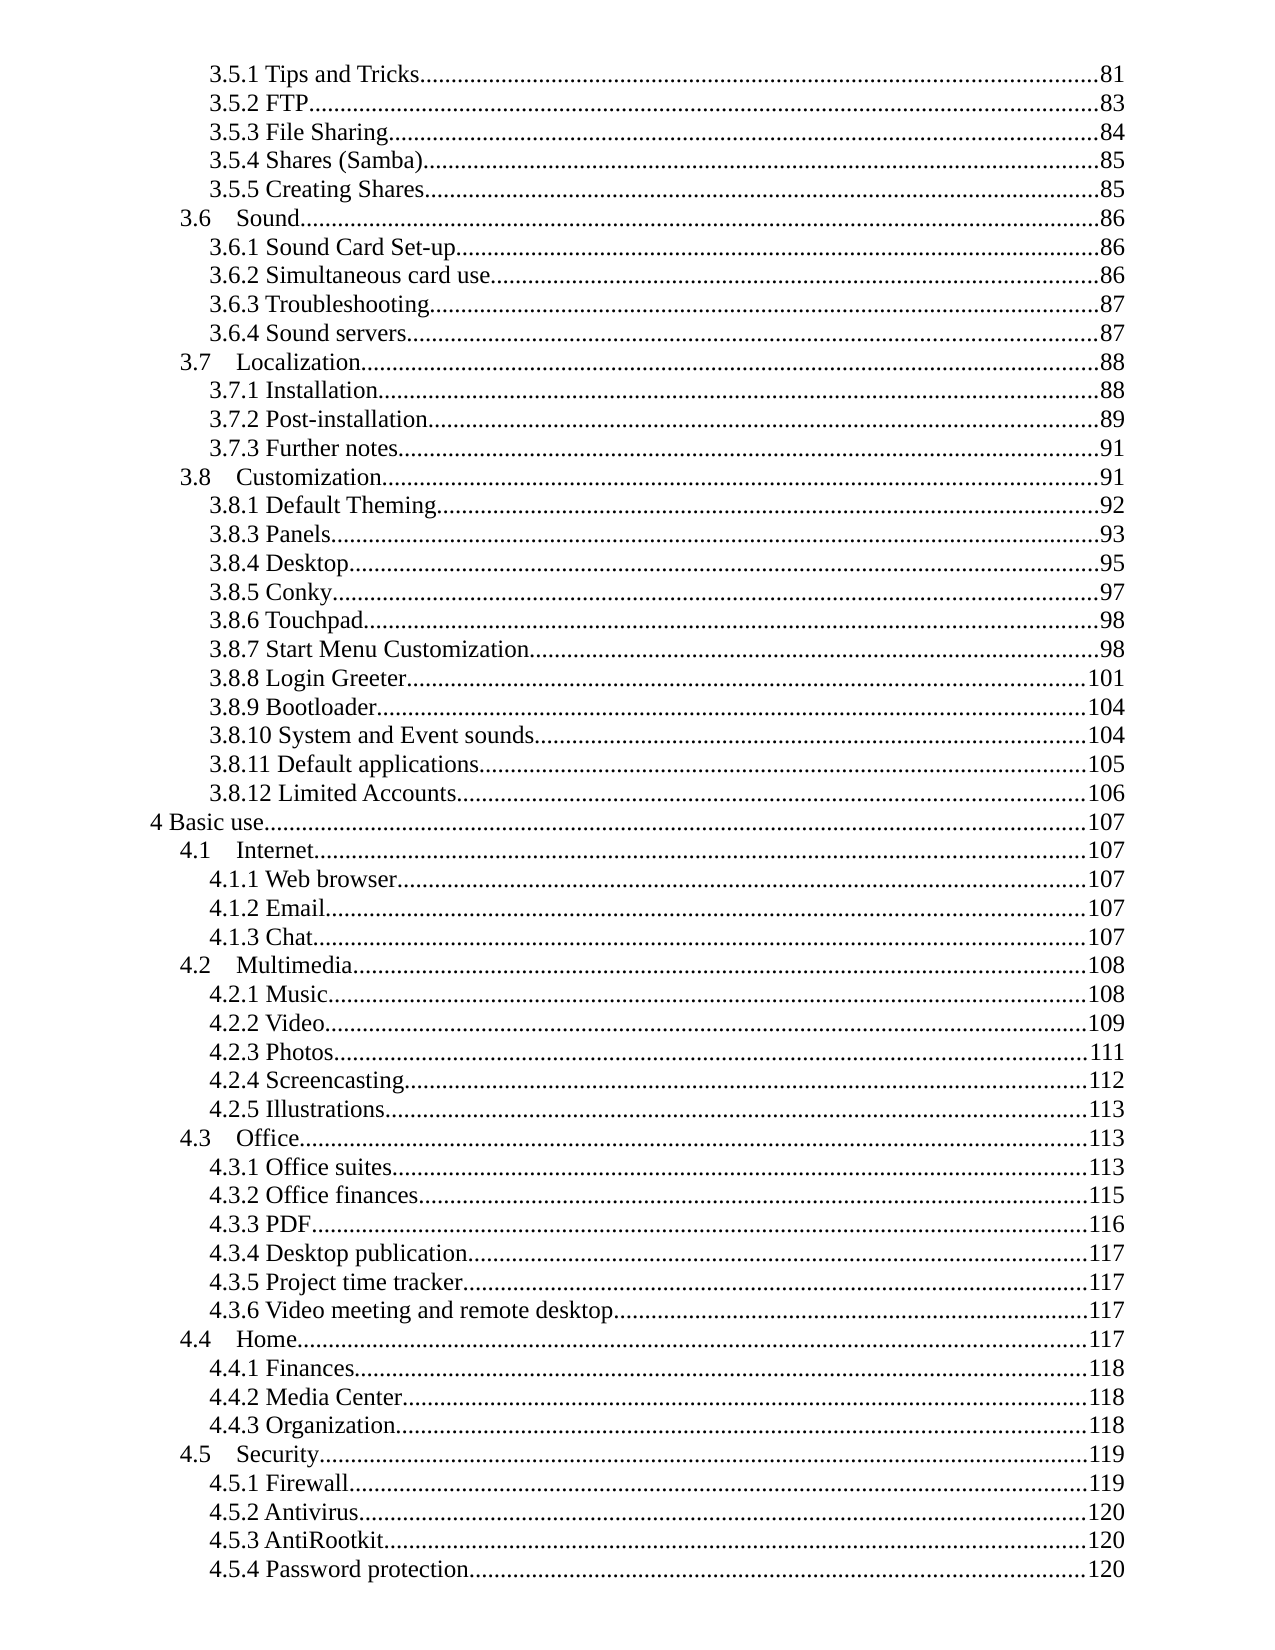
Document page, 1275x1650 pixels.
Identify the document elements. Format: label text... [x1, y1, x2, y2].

text 3.7.3 Further notes 91 [209, 433, 1125, 462]
text 4.5.4 Password protection 120 [209, 1554, 1125, 1583]
text 4.4.1 Finances 118 [209, 1353, 1125, 1382]
text 4.3.6 Video meeting and remote desktop 117 [209, 1295, 1125, 1324]
text 3.8.3 Panels 93 [209, 519, 1125, 548]
text 4.2.2 Video 109 [209, 1008, 1125, 1037]
text 4.3.1 Office suites 113 [209, 1152, 1125, 1180]
text 4.5.1 Firewall 119 [209, 1468, 1125, 1497]
text 3.8.4 Desktop 95 [209, 548, 1125, 577]
text 3.8.12 Limited Accounts 106 [209, 778, 1125, 807]
text 3.8.10 System and Event sounds 104 [209, 720, 1125, 749]
text 4.2.4 Screencasting 112 [209, 1065, 1125, 1094]
text 3.5.2 FTP 83 [209, 88, 1125, 117]
text 3.7.1 Installation 88 [209, 375, 1125, 404]
text 4.3.4 Desktop publication 117 [209, 1238, 1125, 1267]
text 3.8.6 Touchpad 98 [209, 605, 1125, 634]
text 3.6.1 Sound Card Set-up 86 [209, 232, 1125, 260]
text 3.6.3 Troubleshooting 87 [209, 289, 1125, 318]
text 4.1.1 Web browser 107 [209, 864, 1125, 893]
text 3.8.1 Default Theming 92 [209, 490, 1125, 519]
text 3.8.8 Login Greeter 101 [209, 663, 1125, 692]
text 3.5.4 Shares (Samba) 85 [209, 145, 1125, 174]
text 4.3.5 Project time tracker 117 [209, 1267, 1125, 1295]
text 4.3.2 Office finances 115 [209, 1180, 1125, 1209]
text 4.2.1 Music 108 [209, 979, 1125, 1008]
text 3.5.5 Creating Shares 85 [209, 174, 1125, 203]
text 3.5.1 Tips and Tricks 81 [209, 59, 1125, 88]
text 3.8.7 Start Menu Customization 98 [209, 634, 1125, 663]
text 4.3.3 PDF 116 [209, 1209, 1125, 1238]
text 3.6.4 Sound servers 87 [209, 318, 1125, 347]
text 4.5.2 Antivirus 120 [209, 1497, 1125, 1525]
text 3.7.2 Post-installation 89 [209, 404, 1125, 433]
text 4.1.3 Chat 107 [209, 922, 1125, 950]
text 3.8.9 Bootloader 104 [209, 692, 1125, 720]
text 4.5.3 AntiRootkit 120 [209, 1525, 1125, 1554]
text 3.6.2 Simultaneous card use 86 [209, 260, 1125, 289]
text 4.2.5 Illustrations 113 [209, 1094, 1125, 1123]
text 4.4.3 Organization 118 [209, 1410, 1125, 1439]
text 3.8.11 Default applications 105 [209, 749, 1125, 778]
text 3.5.3 File Sharing 84 [209, 117, 1125, 145]
text 4.2.3 Photos 111 [209, 1037, 1125, 1065]
text 4.4.2 Media Center 118 [209, 1382, 1125, 1410]
text 3.8.5 Conky 97 [209, 577, 1125, 605]
text 4.1.2 Email 107 [209, 893, 1125, 922]
